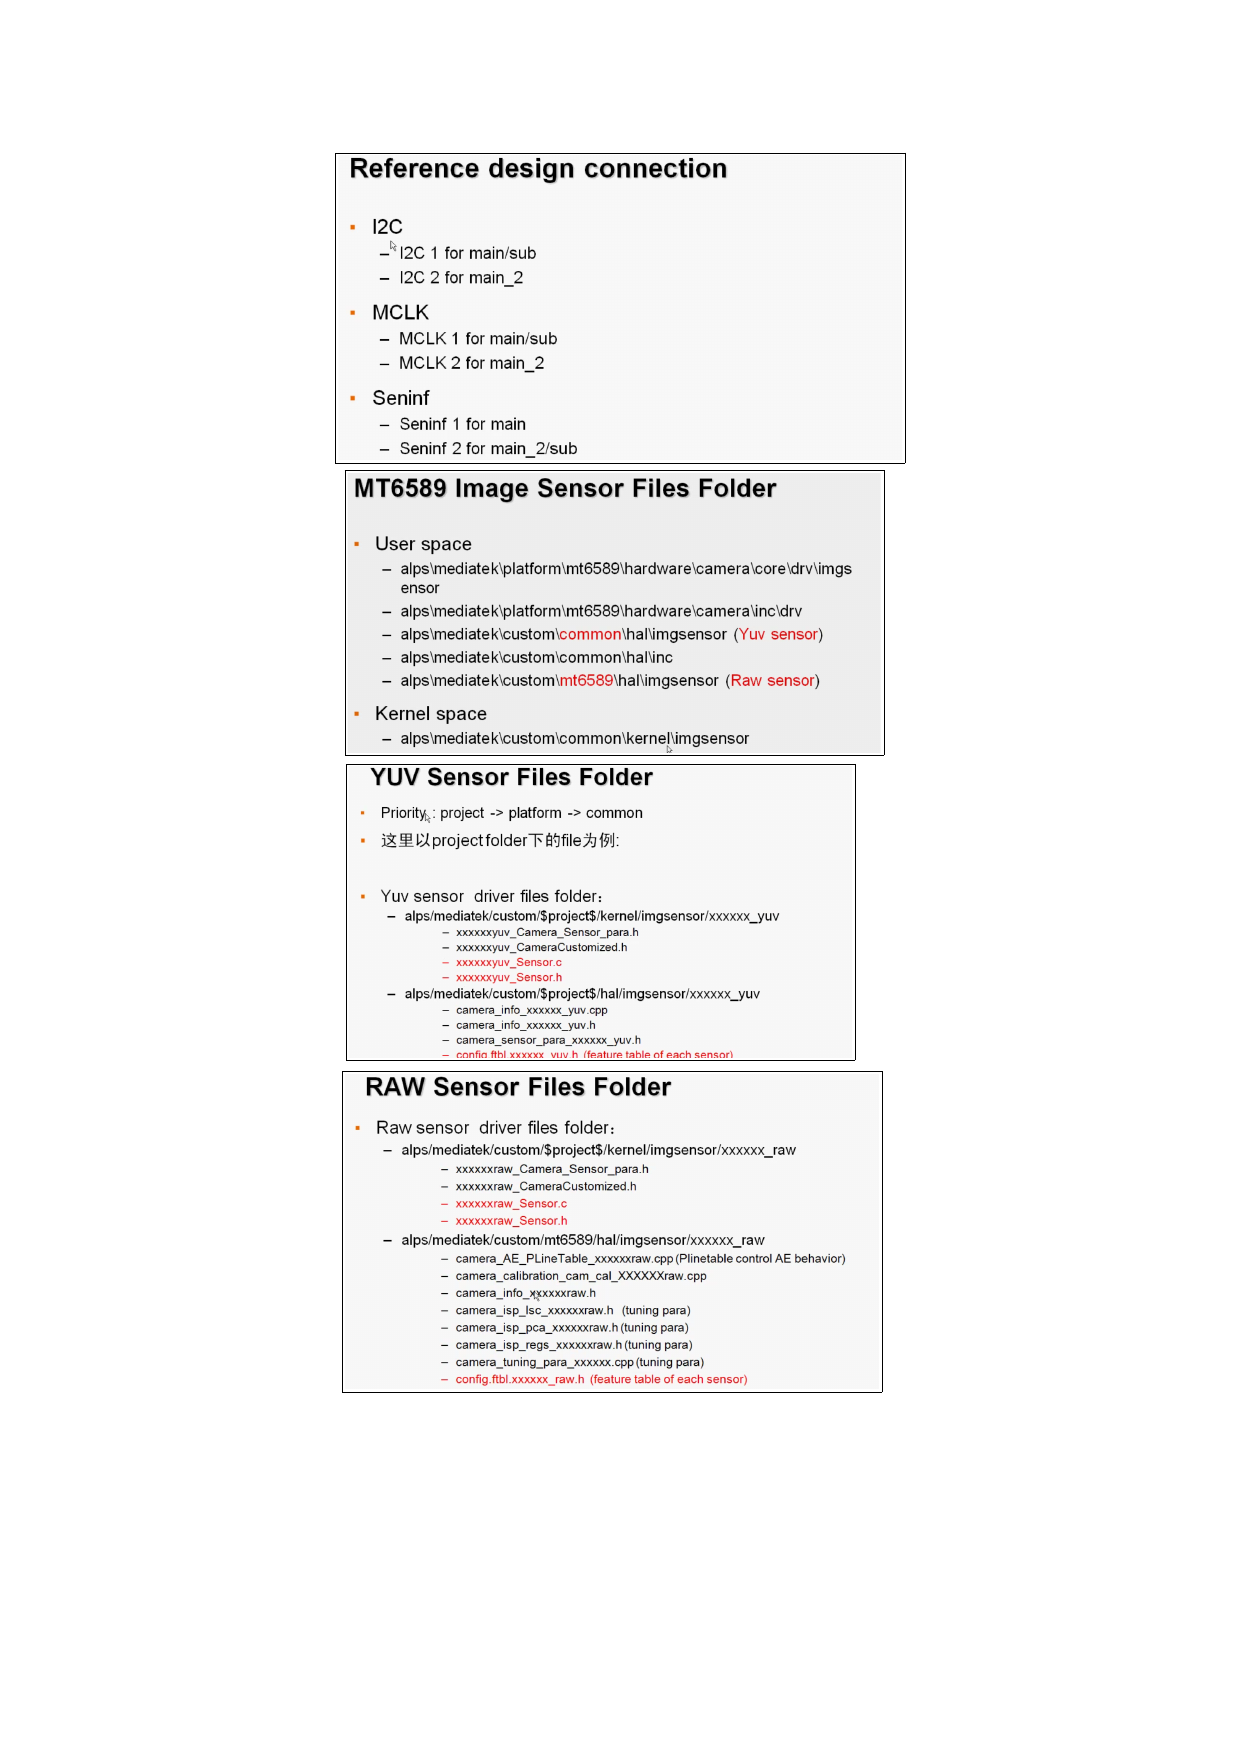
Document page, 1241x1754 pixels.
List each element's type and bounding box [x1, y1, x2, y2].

picture [338, 155, 903, 460]
picture [345, 1074, 879, 1389]
picture [348, 766, 852, 1058]
picture [347, 473, 881, 753]
